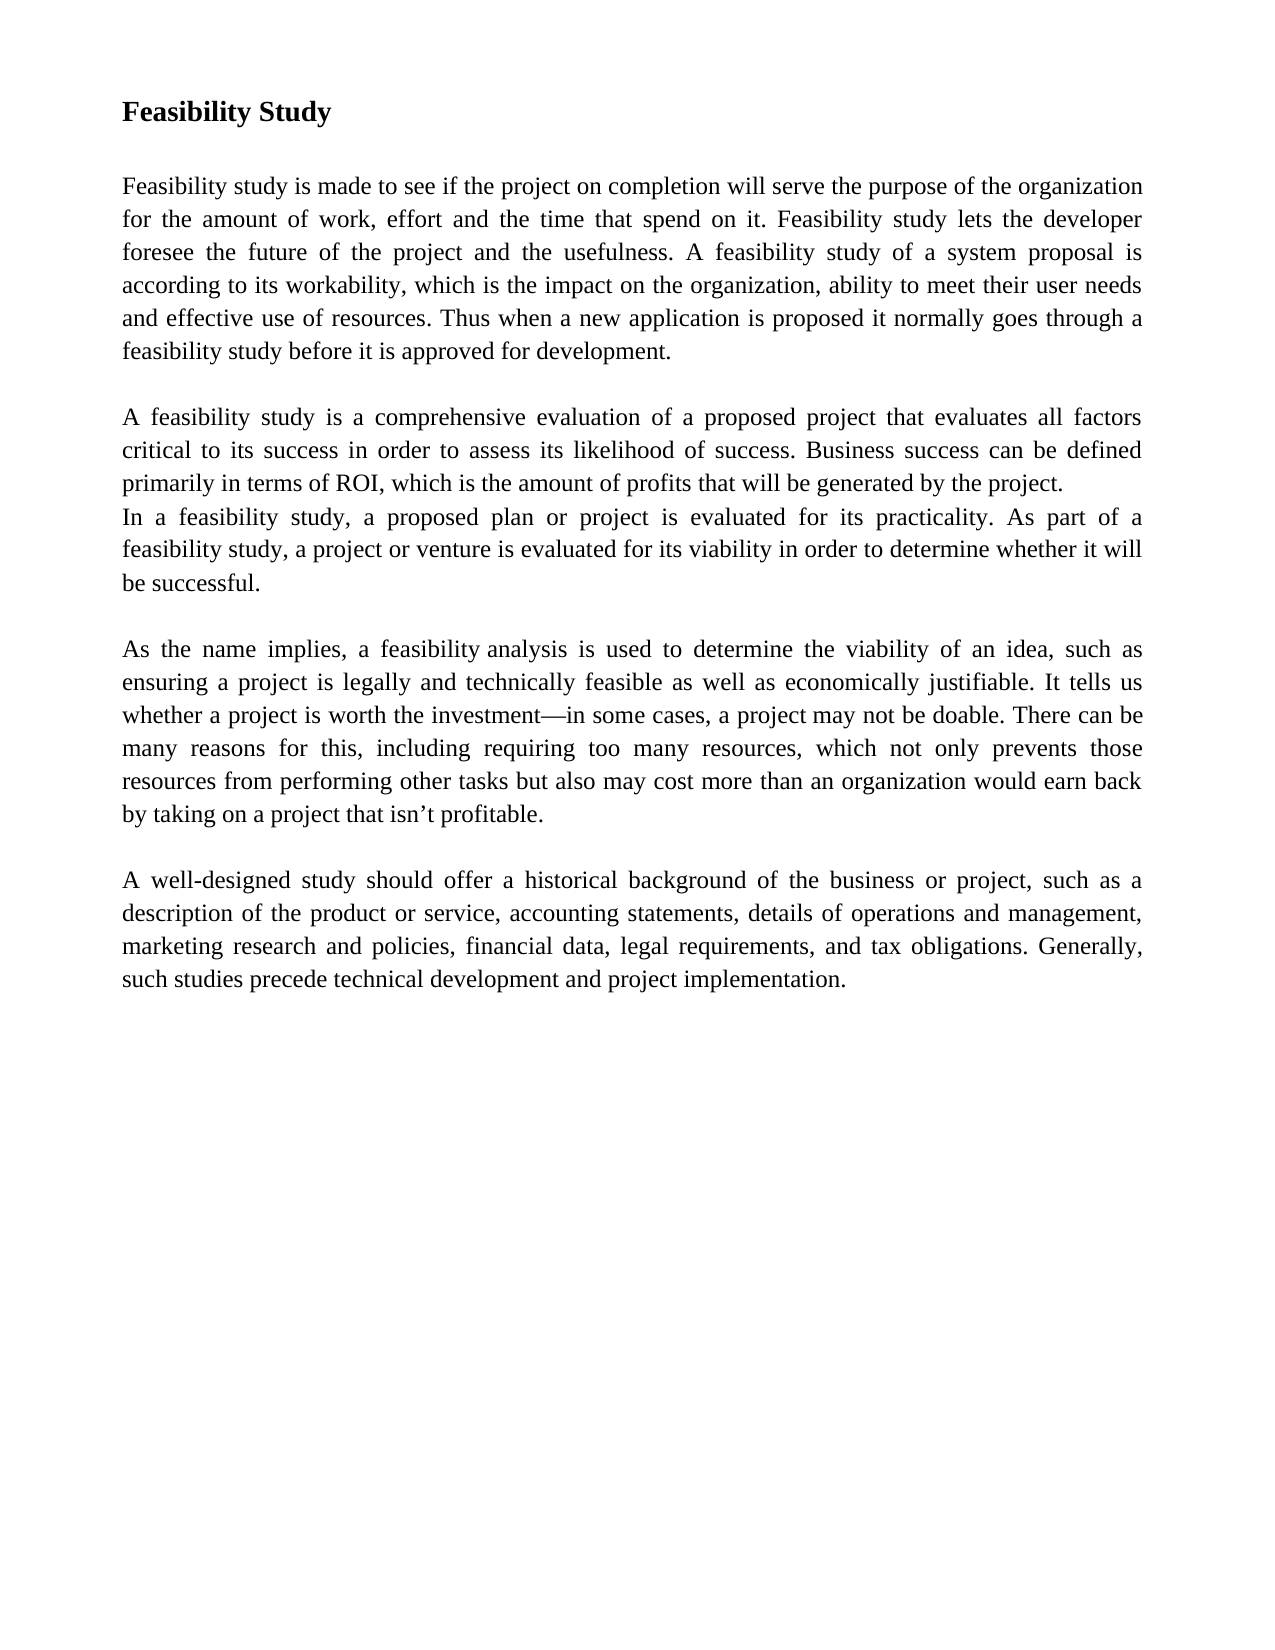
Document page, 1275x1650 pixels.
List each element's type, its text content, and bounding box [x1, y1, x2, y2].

text A well-designed study should offer a historical background of the business or project, such as a description of the product or service, accounting statements, details of operations and management, marketing research and policies, financial data, legal requirements, and tax obligations. Generally, such studies precede technical development and project implementation. [122, 865, 1144, 993]
text A feasibility study is a comprehensive evaluation of a proposed project that evaluates all factors critical to its success in order to assess its likelihood of success. Business success can be defined primarily in terms of ROI, which is the amount of profits that will be generated by the project. [122, 402, 1144, 497]
text In a feasibility study, a proposed plan or project is evaluated for its practicality. As part of a feasibility study, a project or venture is evaluated for its viability in order to determine whether it will be successful. [122, 502, 1144, 596]
text Feasibility Study [122, 94, 1144, 127]
text Feasibility study is made to see if the project on completion will serve the purpose of the organization for the amount of work, effort and the time that spend on it. Feasibility study lets the developer foresee the future of the project and the usefulness. A feasibility study of a system proposal is according to its workability, which is the impact on the organization, ability to meet their user needs and effective use of resources. Thus when a new application is proposed it normally goes through a feasibility study before it is approved for development. [122, 171, 1144, 365]
text As the name implies, a feasibility analysis is used to determine the viability of an idea, such as ensuring a project is legally and technically feasible as well as economically justifiable. It tells us whether a project is worth the investment—in some cases, a project may not be doable. There can be many reasons for this, including requiring too many resources, which not only prevents those resources from performing other tasks but also may cost more than an organization would earn back by taking on a project that isn’t profitable. [122, 634, 1144, 827]
